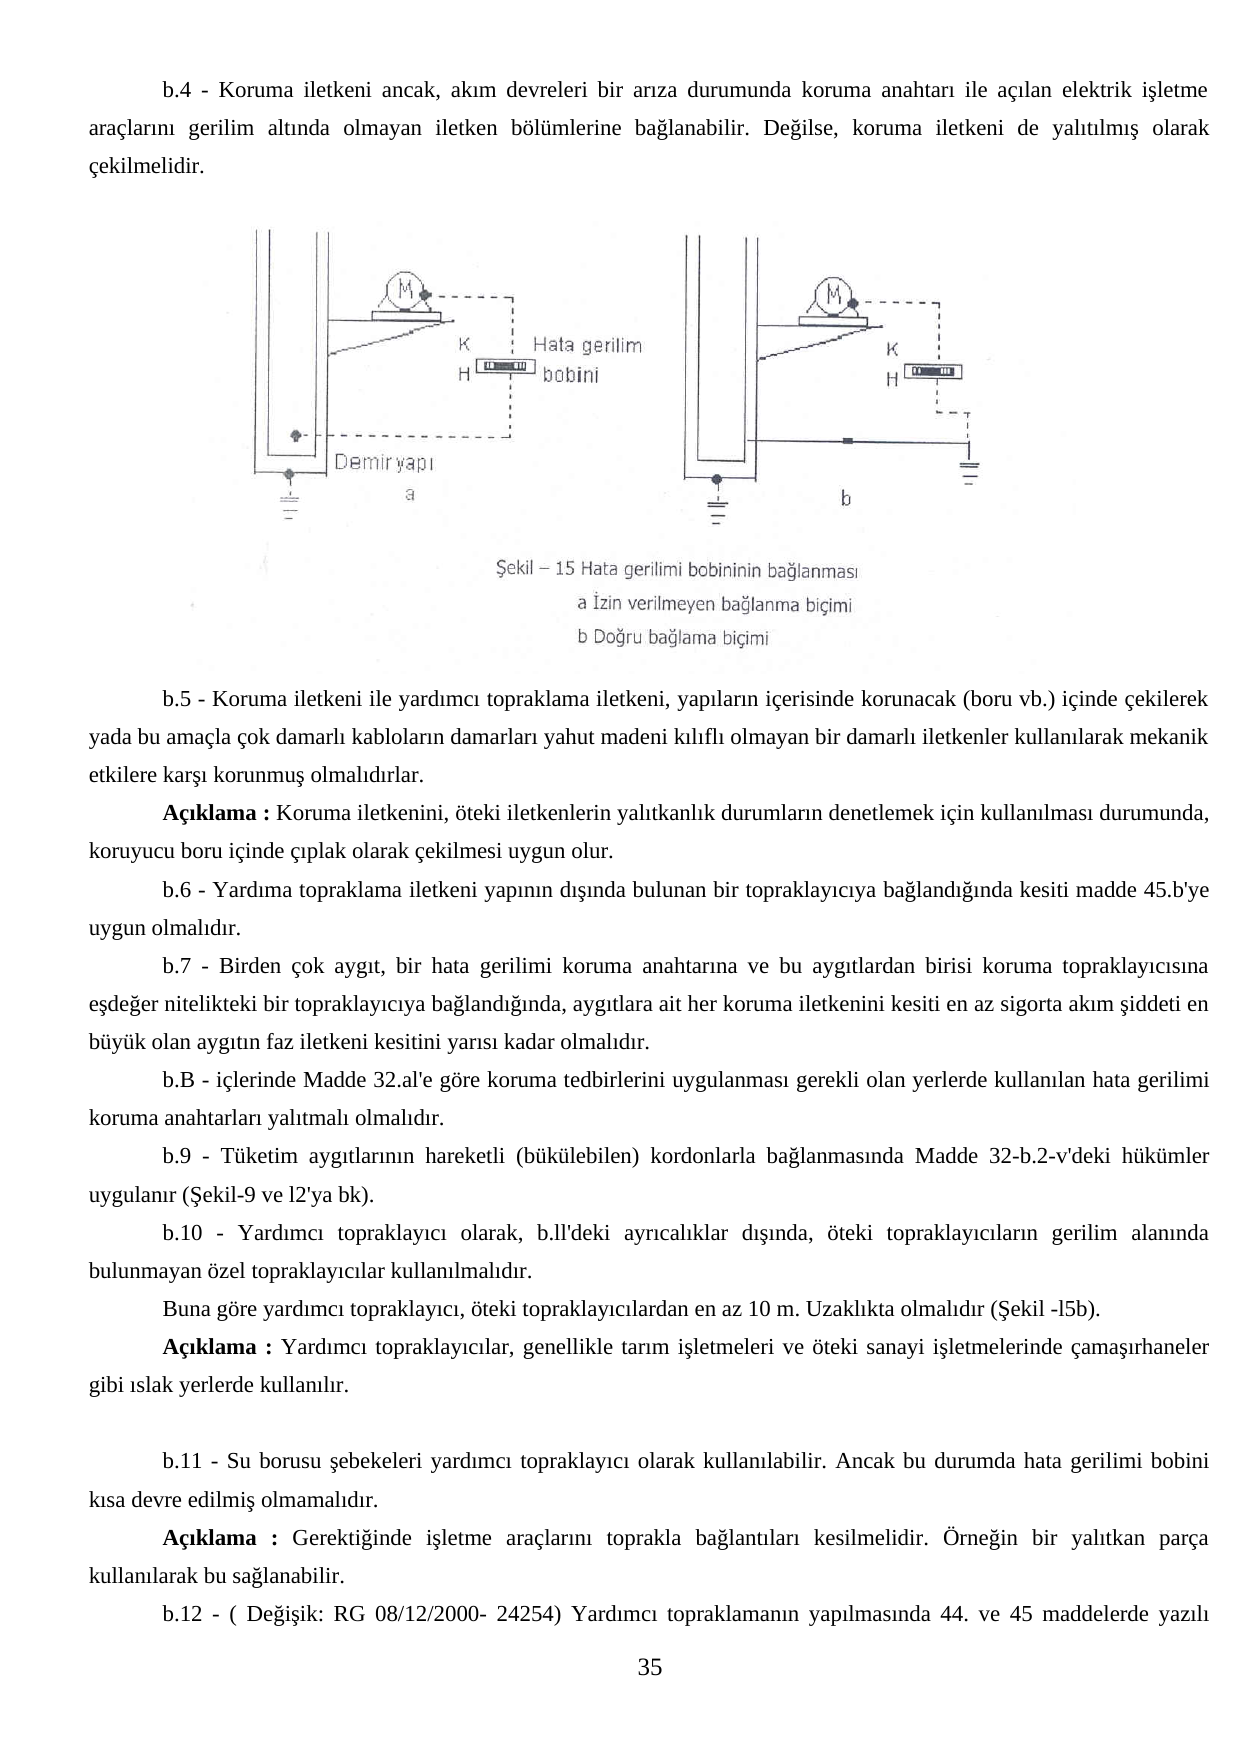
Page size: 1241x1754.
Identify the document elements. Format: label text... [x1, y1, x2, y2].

text Açıklama : Yardımcı topraklayıcılar, genellikle tarım işletmeleri ve öteki sanayi işletmelerinde çamaşırhaneler gibi ıslak yerlerde kullanılır. [88, 1334, 1211, 1398]
text b.7 - Birden çok aygıt, bir hata gerilimi koruma anahtarına ve bu aygıtlardan birisi koruma topraklayıcısına eşdeğer nitelikteki bir topraklayıcıya bağlandığında, aygıtlara ait her koruma iletkenini kesiti en az sigorta akım şiddeti en büyük olan aygıtın faz iletkeni kesitini yarısı kadar olmalıdır. [88, 953, 1211, 1054]
text b.11 - Su borusu şebekeleri yardımcı topraklayıcı olarak kullanılabilir. Ancak bu durumda hata gerilimi bobini kısa devre edilmiş olmamalıdır. [88, 1448, 1211, 1512]
text Açıklama : Gerektiğinde işletme araçlarını toprakla bağlantıları kesilmelidir. Örneğin bir yalıtkan parça kullanılarak bu sağlanabilir. [88, 1525, 1211, 1588]
picture [184, 221, 1076, 674]
text b.12 - ( Değişik: RG 08/12/2000- 24254) Yardımcı topraklamanın yapılmasında 44. ve 45 maddelerde yazılı [88, 1601, 1211, 1626]
text b.B - içlerinde Madde 32.al'e göre koruma tedbirlerini uygulanması gerekli olan yerlerde kullanılan hata gerilimi koruma anahtarları yalıtmalı olmalıdır. [88, 1067, 1211, 1131]
text b.5 - Koruma iletkeni ile yardımcı topraklama iletkeni, yapıların içerisinde korunacak (boru vb.) içinde çekilerek yada bu amaçla çok damarlı kabloların damarları yahut madeni kılıflı olmayan bir damarlı iletkenler kullanılarak mekanik etkilere karşı korunmuş olmalıdırlar. [88, 229, 1211, 788]
text b.6 - Yardıma topraklama iletkeni yapının dışında bulunan bir topraklayıcıya bağlandığında kesiti madde 45.b'ye uygun olmalıdır. [88, 877, 1211, 940]
text b.9 - Tüketim aygıtlarının hareketli (bükülebilen) kordonlarla bağlanmasında Madde 32-b.2-v'deki hükümler uygulanır (Şekil-9 ve l2'ya bk). [88, 1143, 1211, 1207]
text b.4 - Koruma iletkeni ancak, akım devreleri bir arıza durumunda koruma anahtarı ile açılan elektrik işletme araçlarını gerilim altında olmayan iletken bölümlerine bağlanabilir. Değilse, koruma iletkeni de yalıtılmış olarak çekilmelidir. [88, 77, 1211, 178]
text b.10 - Yardımcı topraklayıcı olarak, b.ll'deki ayrıcalıklar dışında, öteki topraklayıcıların gerilim alanında bulunmayan özel topraklayıcılar kullanılmalıdır. [88, 1220, 1211, 1283]
text Buna göre yardımcı topraklayıcı, öteki topraklayıcılardan en az 10 m. Uzaklıkta olmalıdır (Şekil -l5b). [88, 1296, 1211, 1321]
text Açıklama : Koruma iletkenini, öteki iletkenlerin yalıtkanlık durumların denetlemek için kullanılması durumunda, koruyucu boru içinde çıplak olarak çekilmesi uygun olur. [88, 800, 1211, 864]
